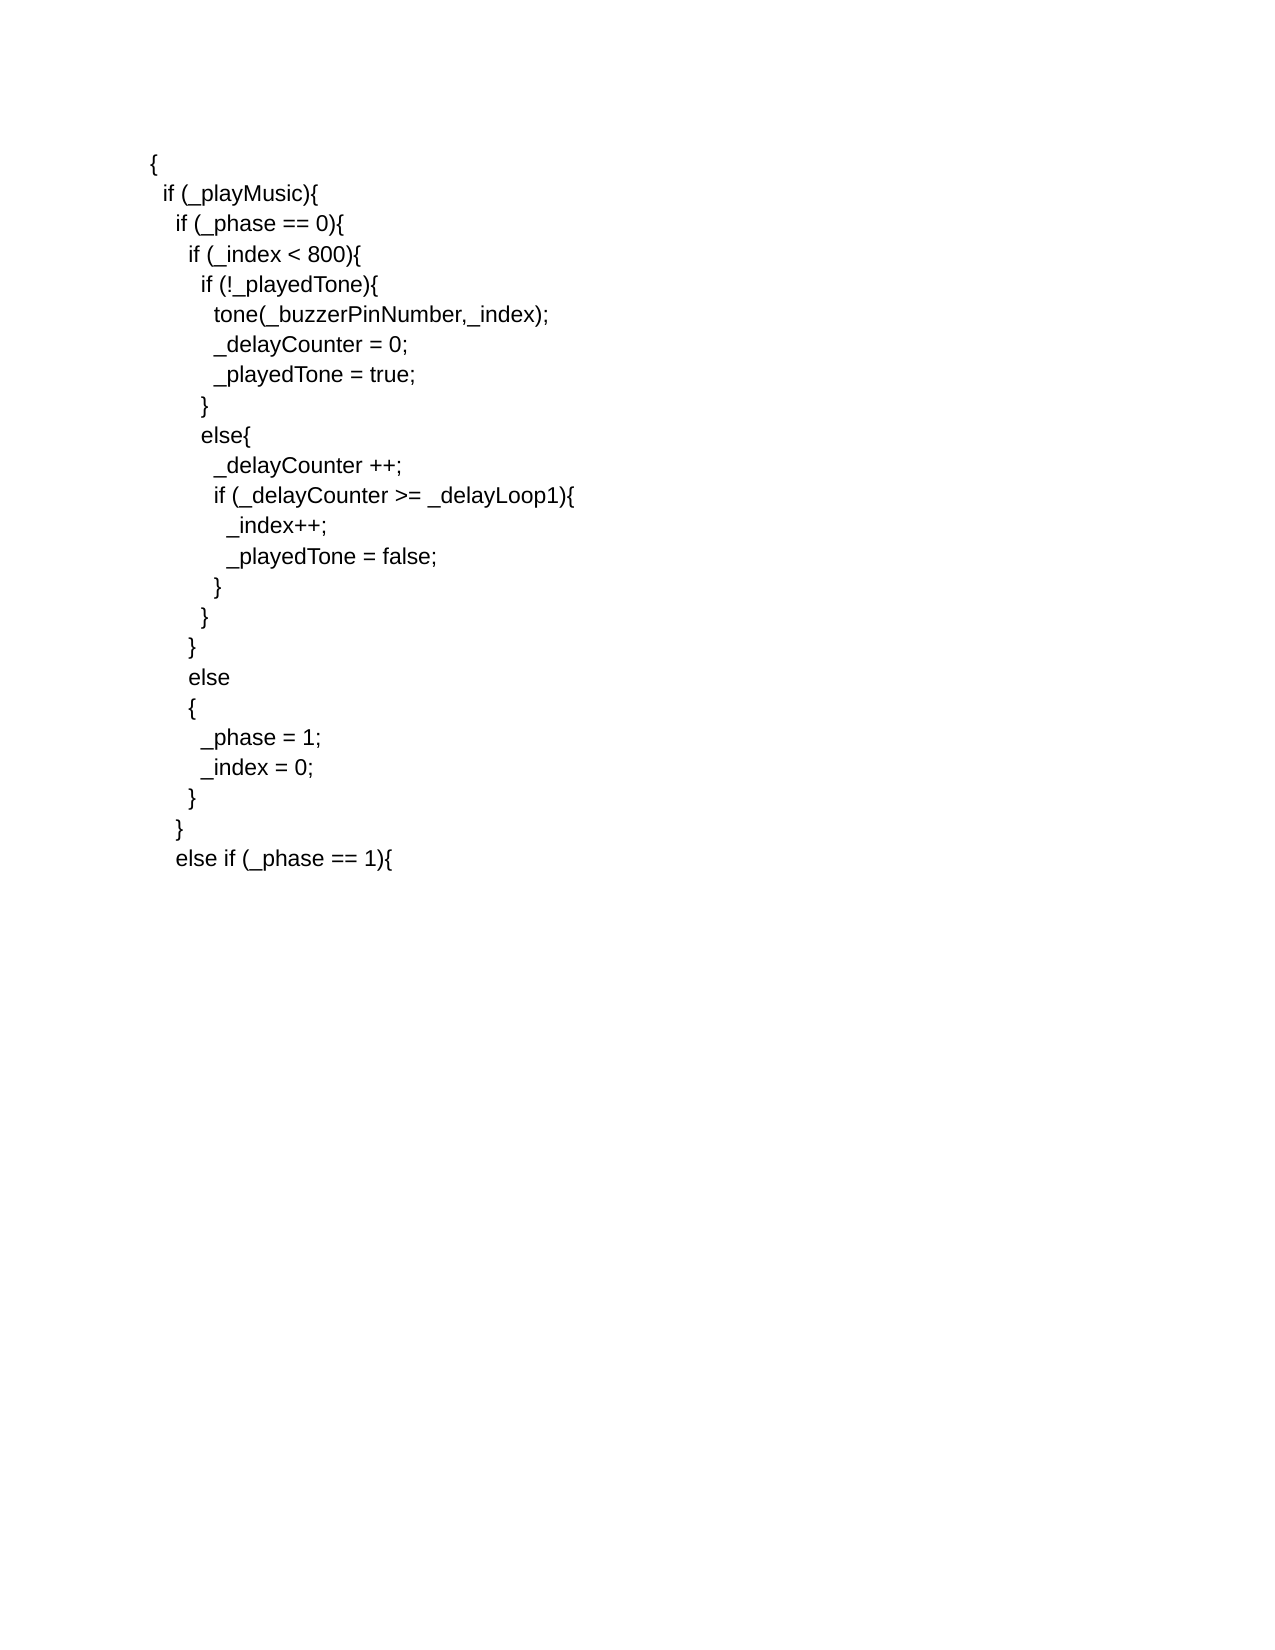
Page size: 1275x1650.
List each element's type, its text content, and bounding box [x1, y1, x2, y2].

text if (_phase == 0){ [150, 210, 1125, 237]
text } [150, 573, 1125, 599]
text _delayCounter ++; [150, 452, 1125, 478]
text { [150, 694, 1125, 720]
text if (!_playedTone){ [150, 271, 1125, 297]
text if (_index < 800){ [150, 241, 1125, 267]
text } [150, 633, 1125, 660]
text { [150, 150, 1125, 176]
text _playedTone = false; [150, 543, 1125, 569]
text _phase = 1; [150, 724, 1125, 750]
text else{ [150, 422, 1125, 448]
text if (_delayCounter >= _delayLoop1){ [150, 482, 1125, 509]
text else if (_phase == 1){ [150, 845, 1125, 871]
text } [150, 392, 1125, 418]
text _index = 0; [150, 754, 1125, 781]
text _playedTone = true; [150, 361, 1125, 388]
text else [150, 663, 1125, 690]
text } [150, 603, 1125, 629]
text tone(_buzzerPinNumber,_index); [150, 301, 1125, 327]
text if (_playMusic){ [150, 180, 1125, 207]
text } [150, 814, 1125, 841]
text _delayCounter = 0; [150, 331, 1125, 358]
text _index++; [150, 512, 1125, 539]
text } [150, 784, 1125, 811]
